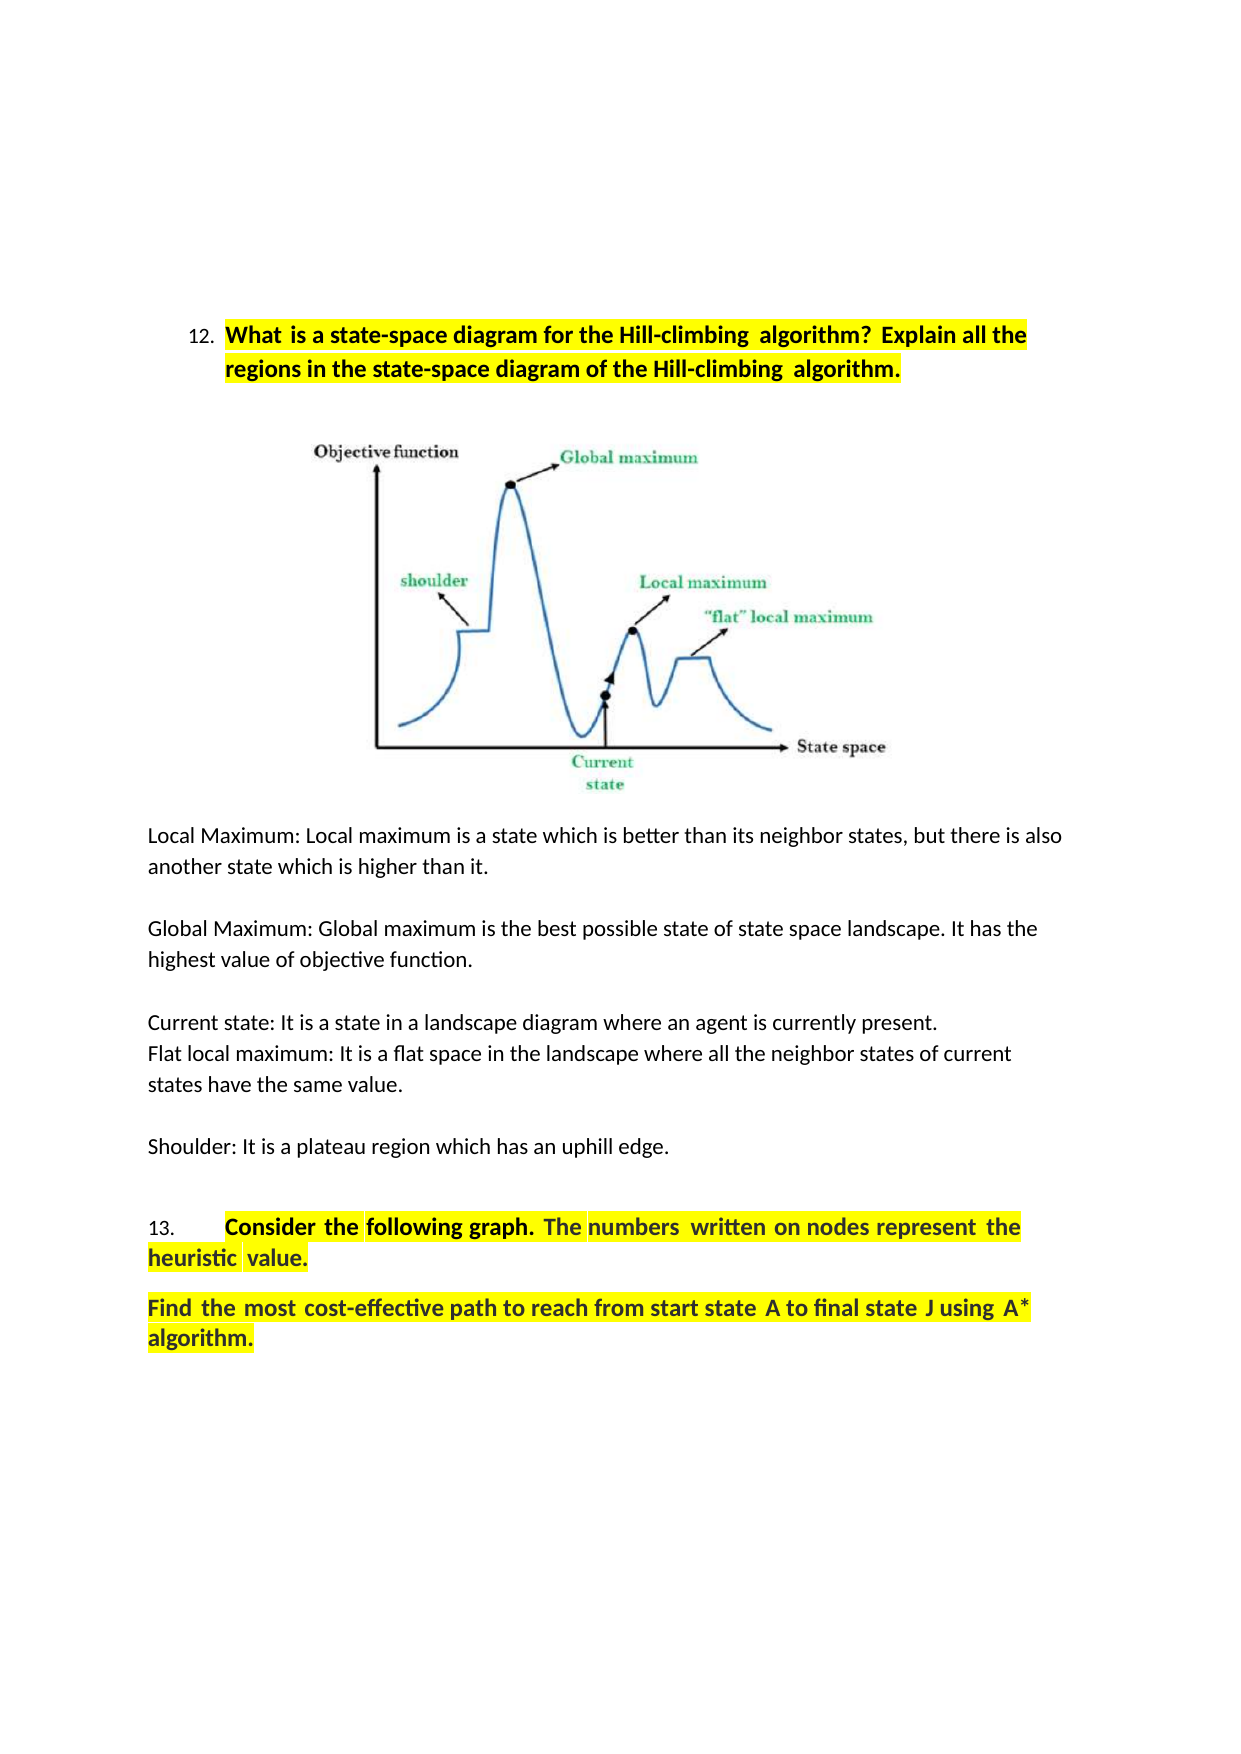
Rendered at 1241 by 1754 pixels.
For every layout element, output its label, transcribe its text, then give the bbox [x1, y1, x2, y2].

text Find the most cost-effective path to reach from start state A to final state J using A* algorithm. [148, 1292, 1066, 1353]
list What is a state-space diagram for the Hill-climbing algorithm? Explain all the regions in the state-space diagram of the Hill-climbing algorithm. [188, 319, 1065, 383]
picture [292, 433, 908, 794]
list Consider the following graph. The numbers written on nodes represent the heuristic value. [148, 1211, 1078, 1272]
list Local Maximum: Local maximum is a state which is better than its neighbor states, but there is also another state which is higher than it. [148, 821, 1066, 881]
list Global Maximum: Global maximum is the best possible state of state space landscape. It has the highest value of objective function. [148, 914, 1066, 974]
list Current state: It is a state in a landscape diagram where an agent is currently present. [148, 1008, 1066, 1036]
list Shoulder: It is a plateau region which has an uphill edge. [148, 1132, 1066, 1160]
list Flat local maximum: It is a flat space in the landscape where all the neighbor states of current states have the same value. [148, 1039, 1066, 1098]
